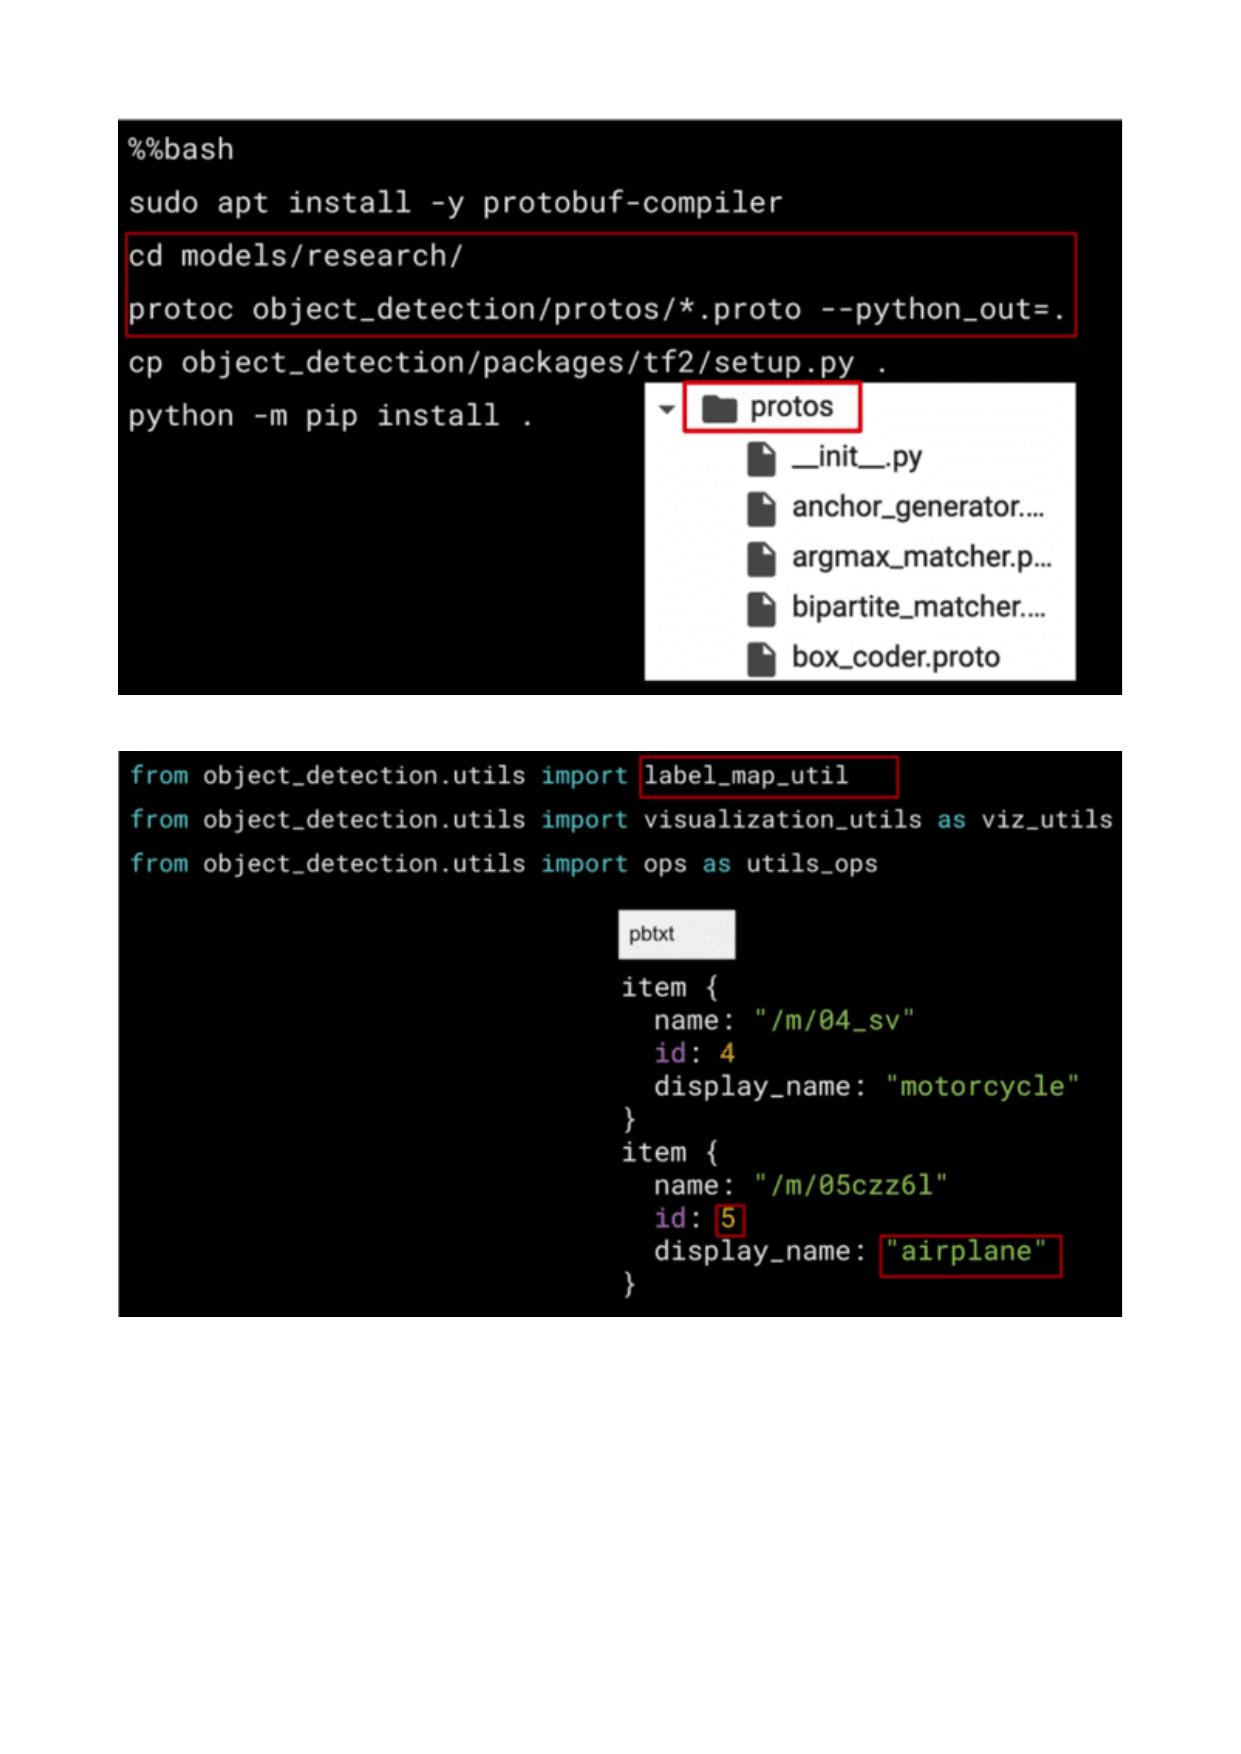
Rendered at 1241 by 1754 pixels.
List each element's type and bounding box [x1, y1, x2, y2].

picture [118, 751, 1123, 1317]
picture [118, 118, 1123, 695]
